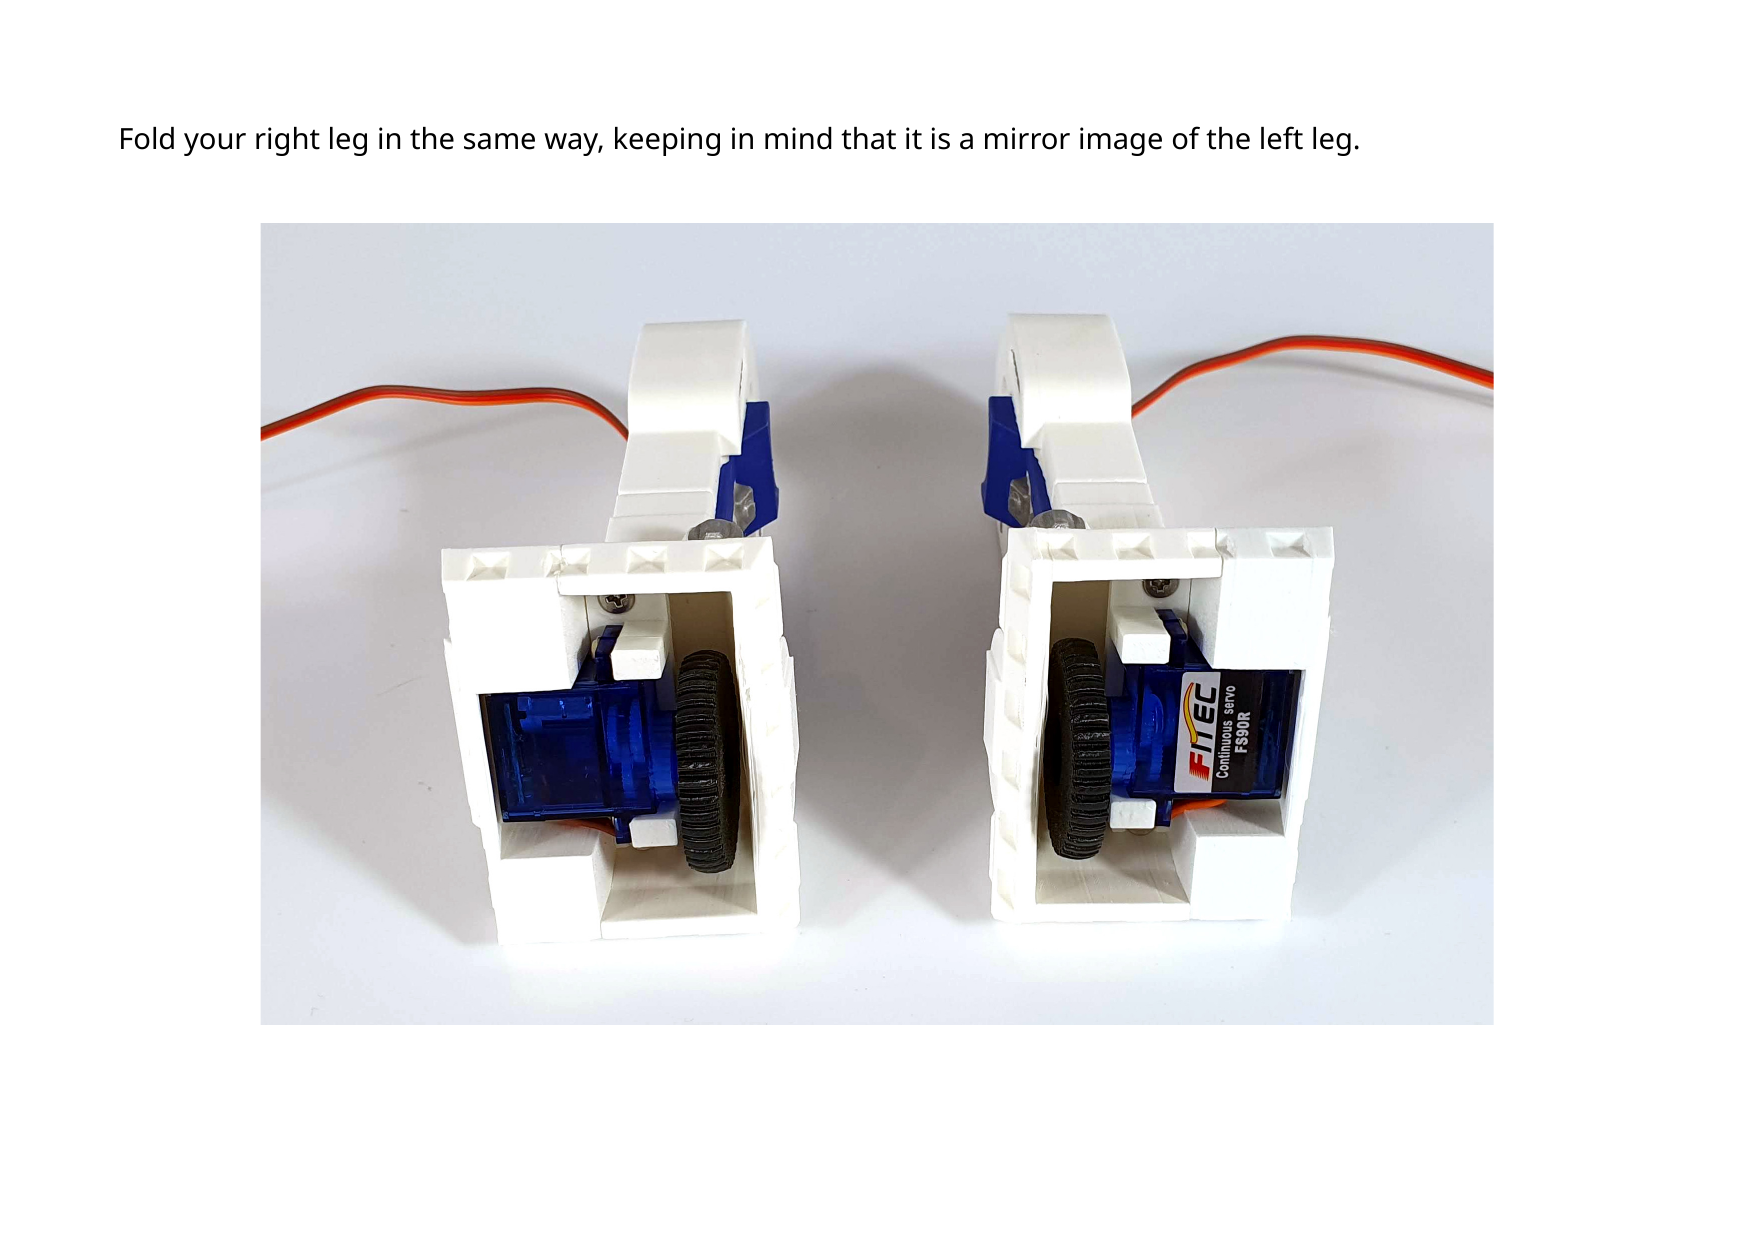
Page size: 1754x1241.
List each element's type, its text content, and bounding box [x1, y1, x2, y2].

picture [260, 223, 1494, 1025]
text Fold your right leg in the same way, keeping in mind that it is a mirror image of the left leg. [118, 118, 1636, 158]
